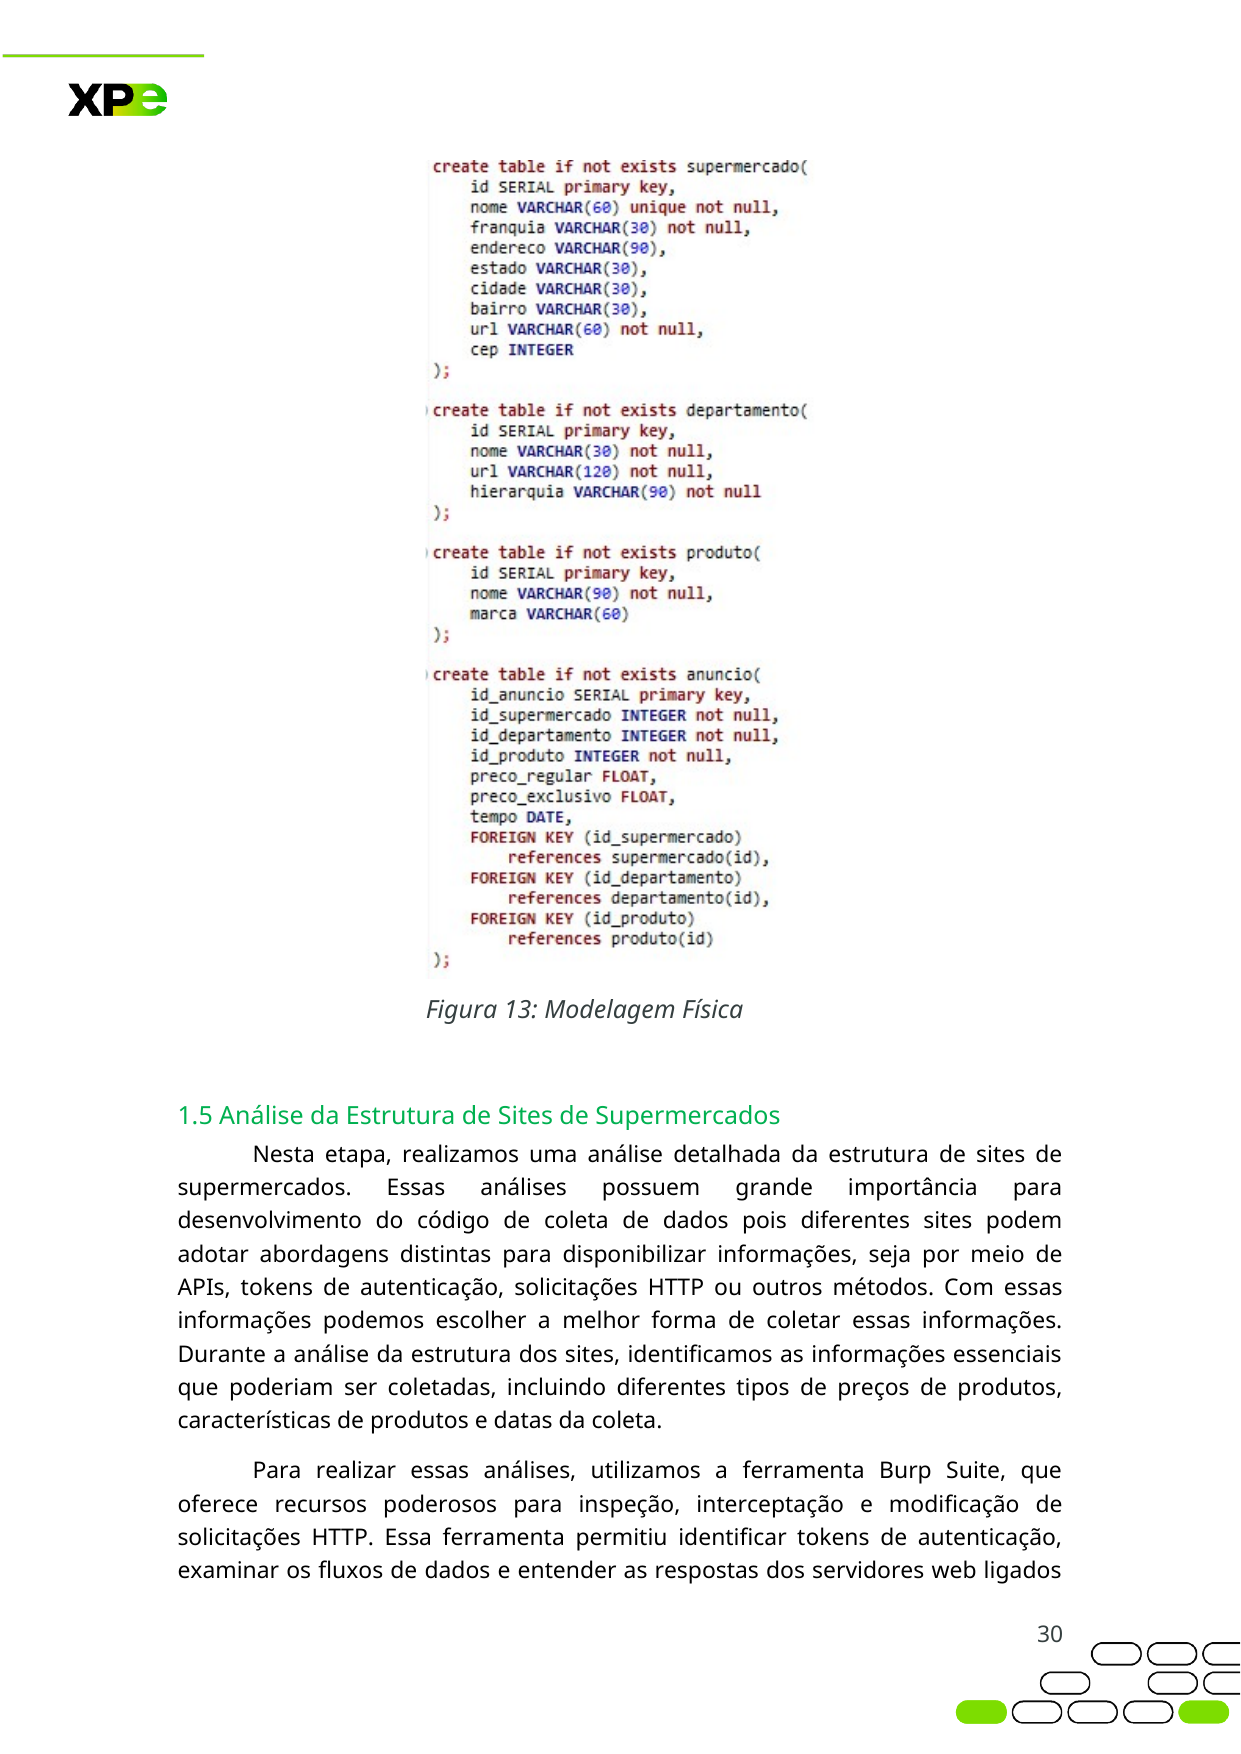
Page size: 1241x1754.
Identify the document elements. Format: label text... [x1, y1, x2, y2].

picture [425, 160, 815, 979]
text Para realizar essas análises, utilizamos a ferramenta Burp Suite, que oferece recursos poderosos para inspeção, interceptação e modificação de solicitações HTTP. Essa ferramenta permitiu identificar tokens de autenticação, examinar os fluxos de dados e entender as respostas dos servidores web ligados [177, 1452, 1063, 1586]
picture [2, 51, 205, 148]
picture [955, 1642, 1241, 1724]
text Nesta etapa, realizamos uma análise detalhada da estrutura de sites de supermercados. Essas análises possuem grande importância para desenvolvimento do código de coleta de dados pois diferentes sites podem adotar abordagens distintas para disponibilizar informações, seja por meio de APIs, tokens de autenticação, solicitações HTTP ou outros métodos. Com essas informações podemos escolher a melhor forma de coletar essas informações. Durante a análise da estrutura dos sites, identificamos as informações essenciais que poderiam ser coletadas, incluindo diferentes tipos de preços de produtos, características de produtos e datas da coleta. [177, 1136, 1063, 1436]
text Figura 13: Modelagem Física [426, 979, 815, 1025]
subtitle 1.5 Análise da Estrutura de Sites de Supermercados [177, 1097, 1063, 1131]
